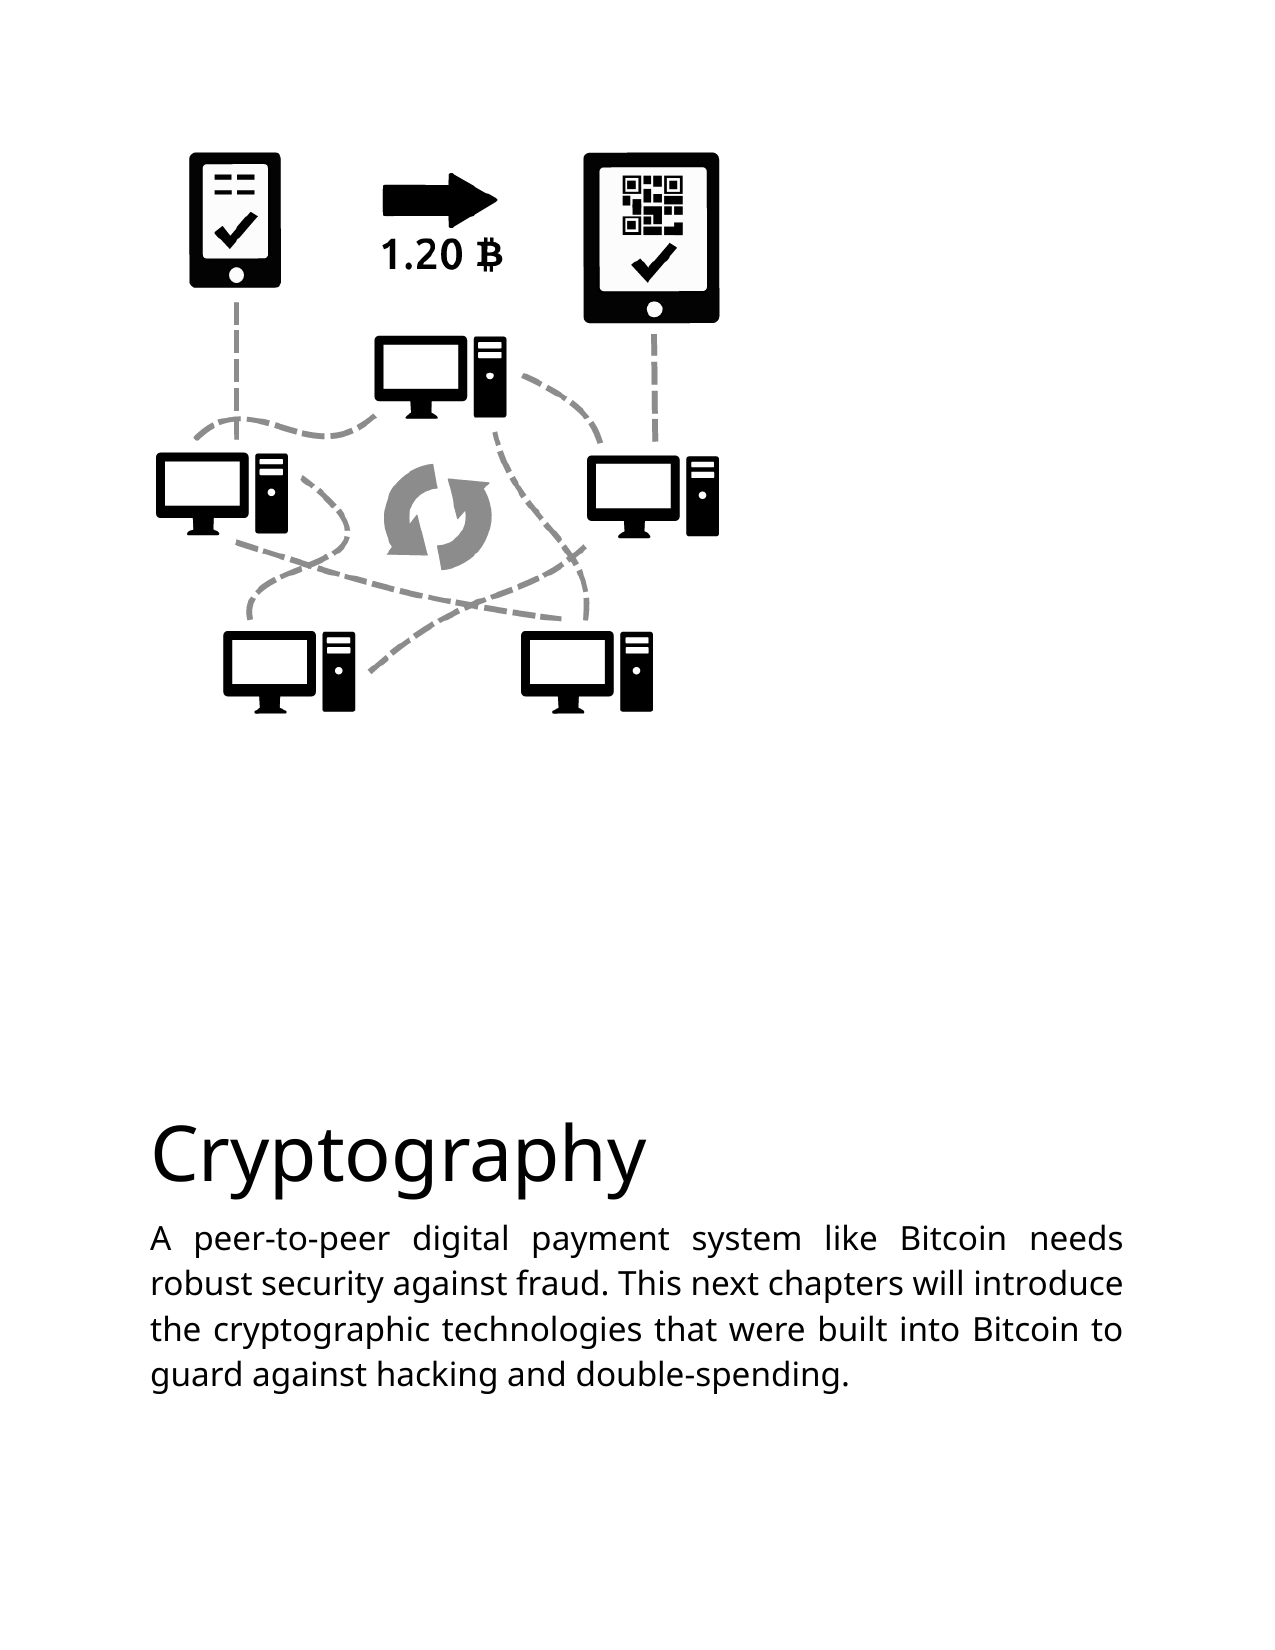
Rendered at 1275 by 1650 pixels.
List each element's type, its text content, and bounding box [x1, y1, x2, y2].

text A peer-to-peer digital payment system like Bitcoin needs robust security against fraud. This next chapters will introduce the cryptographic technologies that were built into Bitcoin to guard against hacking and double-spending. [150, 1214, 1125, 1396]
picture [150, 150, 735, 733]
subtitle Cryptography [150, 1099, 1125, 1204]
